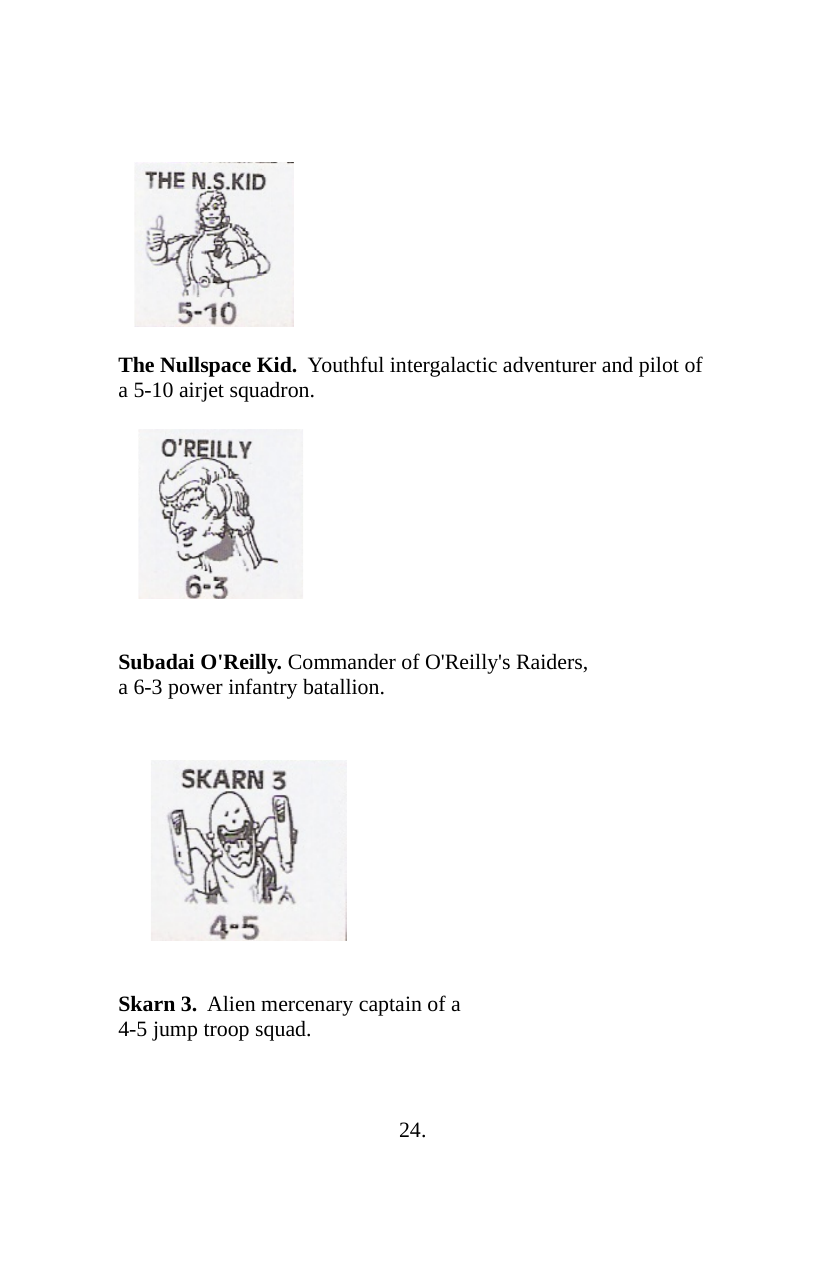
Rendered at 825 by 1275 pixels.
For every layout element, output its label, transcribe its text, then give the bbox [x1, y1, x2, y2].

text Skarn 3. Alien mercenary captain of a [118, 991, 707, 1016]
text 4-5 jump troop squad. [118, 1016, 707, 1041]
text The Nullspace Kid. Youthful intergalactic adventurer and pilot of a 5-10 airjet squadron. [118, 352, 707, 402]
text a 6-3 power infantry batallion. [118, 674, 707, 699]
text 24. [118, 1117, 707, 1142]
text Subadai O'Reilly. Commander of O'Reilly's Raiders, [118, 649, 707, 674]
